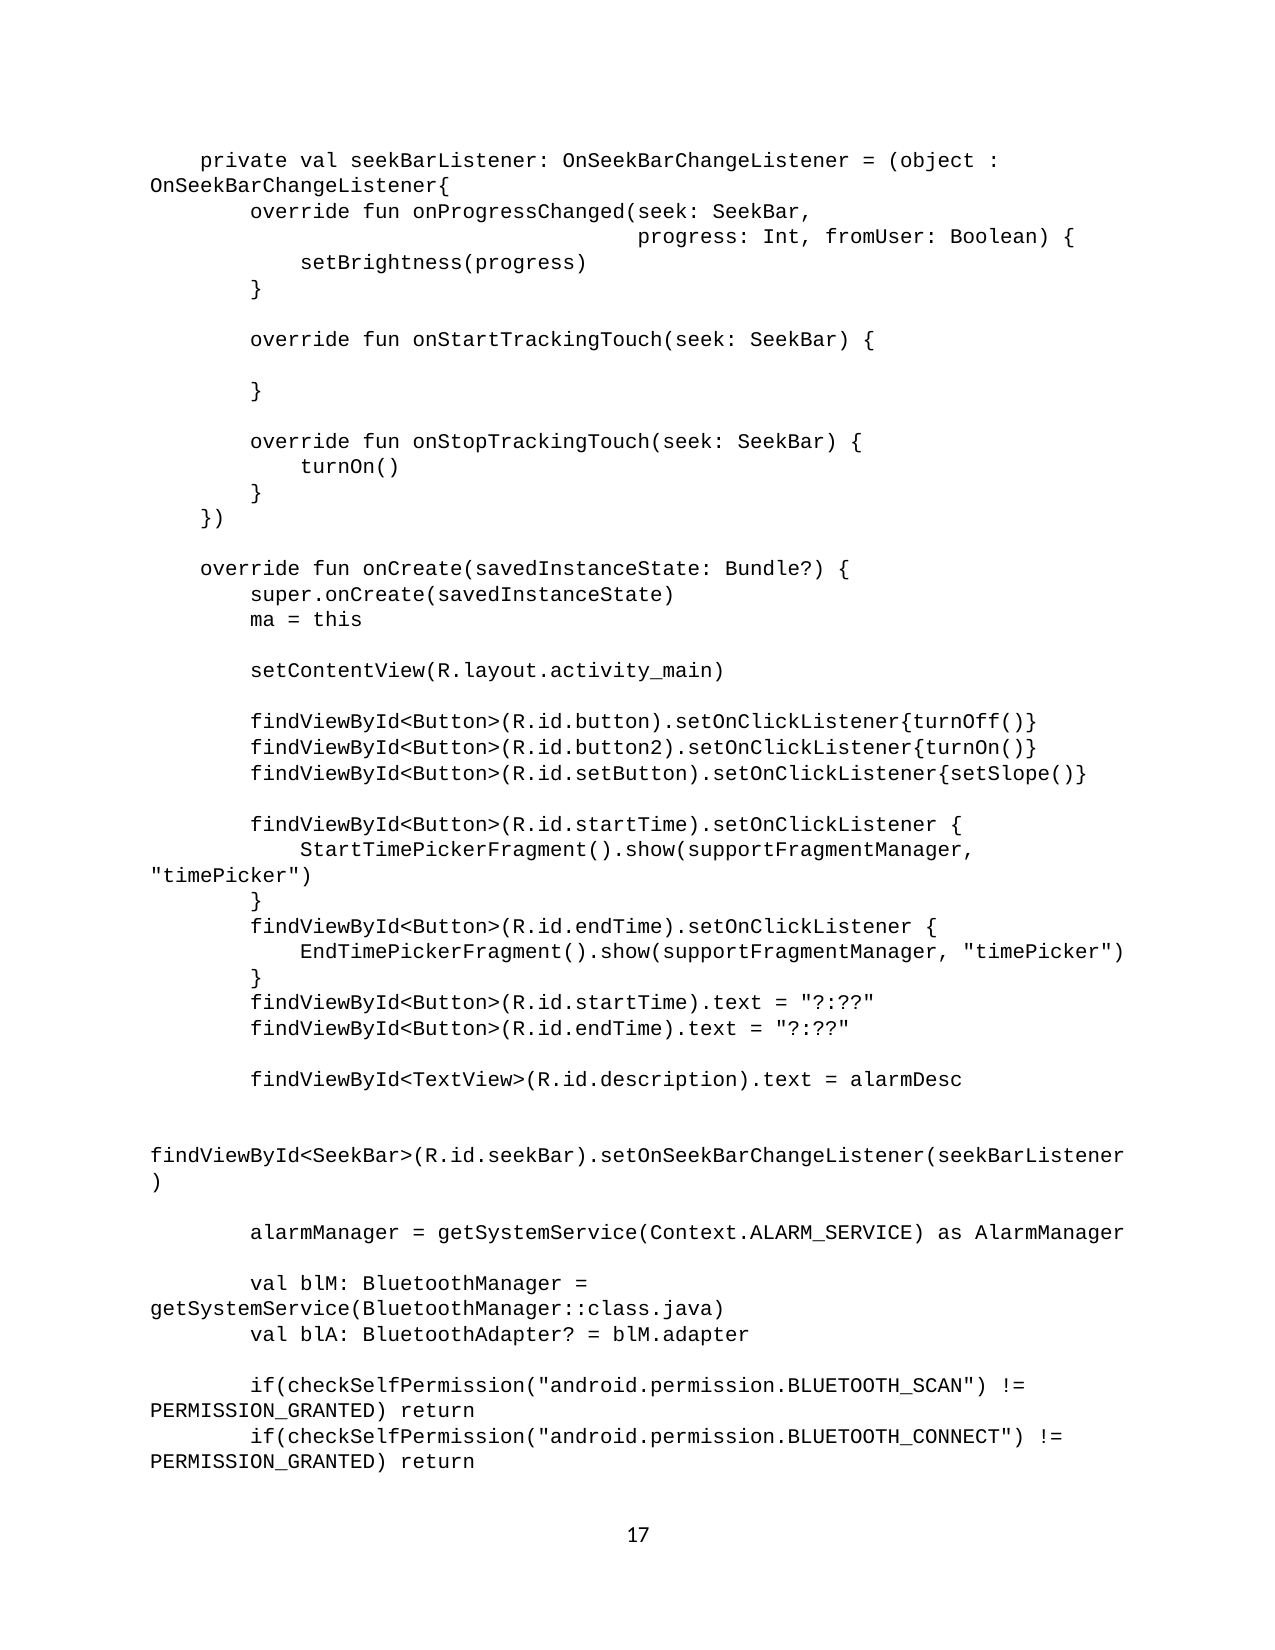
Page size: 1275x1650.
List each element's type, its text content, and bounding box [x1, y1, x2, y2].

text setBrightness(progress) [150, 252, 1125, 276]
text val blM: BluetoothManager = getSystemService(BluetoothManager::class.java) [150, 1273, 1125, 1322]
text override fun onCreate(savedInstanceState: Bundle?) { [150, 558, 1125, 582]
text findViewById<Button>(R.id.startTime).text = "?:??" [150, 992, 1125, 1016]
text turnOn() [150, 456, 1125, 480]
text } [150, 967, 1125, 990]
text val blA: BluetoothAdapter? = blM.adapter [150, 1324, 1125, 1348]
text } [150, 890, 1125, 914]
text StartTimePickerFragment().show(supportFragmentManager, "timePicker") [150, 839, 1125, 888]
text findViewById<Button>(R.id.startTime).setOnClickListener { [150, 813, 1125, 837]
text if(checkSelfPermission("android.permission.BLUETOOTH_CONNECT") != PERMISSION_GRANTED) return [150, 1426, 1125, 1475]
text if(checkSelfPermission("android.permission.BLUETOOTH_SCAN") != PERMISSION_GRANTED) return [150, 1375, 1125, 1424]
text EndTimePickerFragment().show(supportFragmentManager, "timePicker") [150, 941, 1125, 965]
text findViewById<Button>(R.id.endTime).text = "?:??" [150, 1018, 1125, 1041]
text }) [150, 507, 1125, 531]
text } [150, 482, 1125, 505]
text findViewById<Button>(R.id.endTime).setOnClickListener { [150, 916, 1125, 939]
text findViewById<Button>(R.id.button2).setOnClickListener{turnOn()} [150, 737, 1125, 761]
text private val seekBarListener: OnSeekBarChangeListener = (object : OnSeekBarChangeListener{ [150, 150, 1125, 199]
text setContentView(R.layout.activity_main) [150, 660, 1125, 684]
text findViewById<TextView>(R.id.description).text = alarmDesc [150, 1069, 1125, 1092]
text override fun onStartTrackingTouch(seek: SeekBar) { [150, 329, 1125, 352]
text findViewById<Button>(R.id.button).setOnClickListener{turnOff()} [150, 711, 1125, 735]
text } [150, 380, 1125, 403]
text progress: Int, fromUser: Boolean) { [150, 227, 1125, 250]
text findViewById<SeekBar>(R.id.seekBar).setOnSeekBarChangeListener(seekBarListener) [150, 1120, 1125, 1194]
text } [150, 278, 1125, 301]
text ma = this [150, 609, 1125, 633]
text alarmManager = getSystemService(Context.ALARM_SERVICE) as AlarmManager [150, 1222, 1125, 1246]
text override fun onProgressChanged(seek: SeekBar, [150, 201, 1125, 225]
text findViewById<Button>(R.id.setButton).setOnClickListener{setSlope()} [150, 762, 1125, 786]
text override fun onStopTrackingTouch(seek: SeekBar) { [150, 431, 1125, 454]
text super.onCreate(savedInstanceState) [150, 584, 1125, 607]
